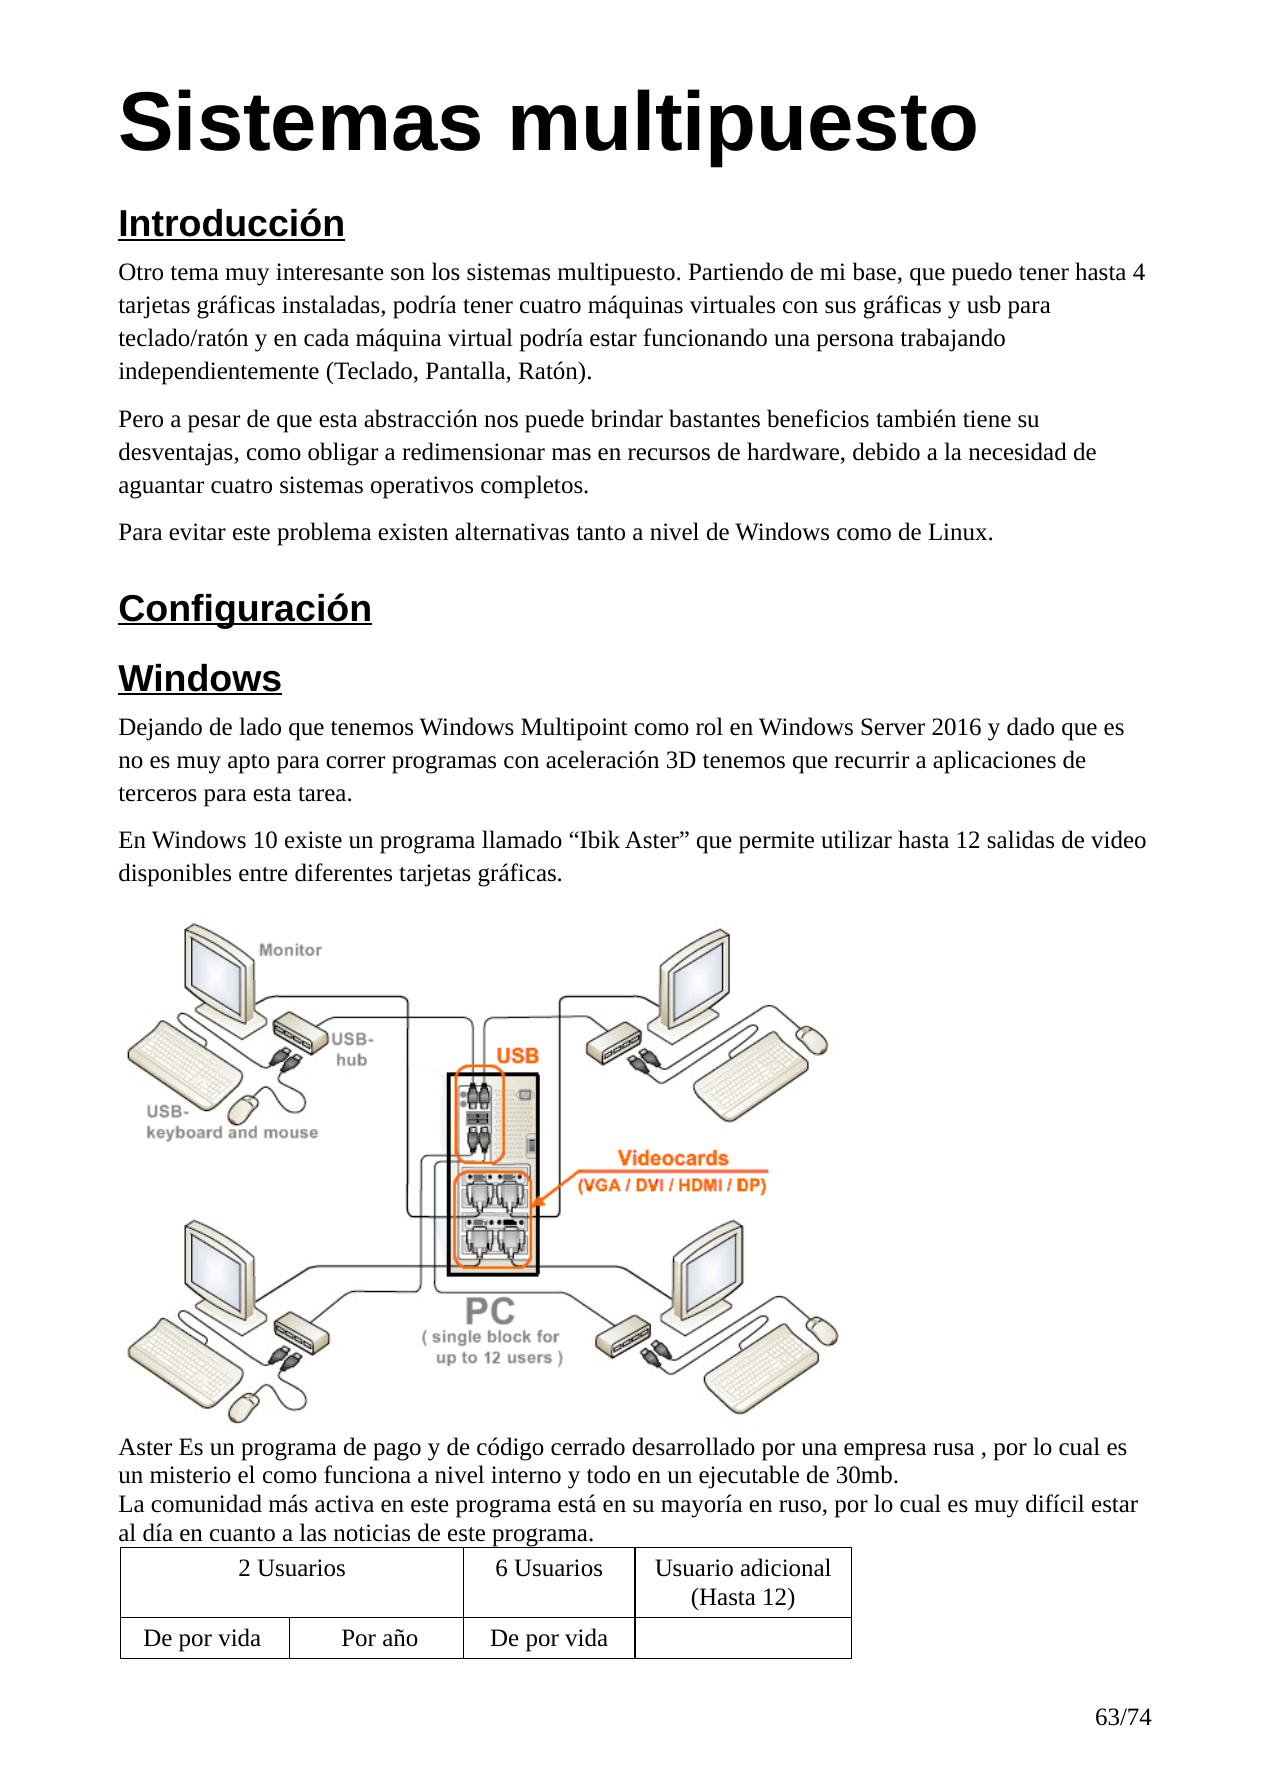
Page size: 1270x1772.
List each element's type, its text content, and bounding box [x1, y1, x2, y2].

text Otro tema muy interesante son los sistemas multipuesto. Partiendo de mi base, que puedo tener hasta 4 tarjetas gráficas instaladas, podría tener cuatro máquinas virtuales con sus gráficas y usb para teclado/ratón y en cada máquina virtual podría estar funcionando una persona trabajando independientemente (Teclado, Pantalla, Ratón). [118, 257, 1152, 385]
text Pero a pesar de que esta abstracción nos puede brindar bastantes beneficios también tiene su desventajas, como obligar a redimensionar mas en recursos de hardware, debido a la necesidad de aguantar cuatro sistemas operativos completos. [118, 404, 1152, 498]
subtitle Introducción [118, 201, 1152, 244]
table_header 6 Usuarios [464, 1548, 634, 1617]
text Dejando de lado que tenemos Windows Multipoint como rol en Windows Server 2016 y dado que es no es muy apto para correr programas con aceleración 3D tenemos que recurrir a aplicaciones de terceros para esta tarea. [118, 712, 1152, 806]
table_header Usuario adicional (Hasta 12) [636, 1548, 851, 1617]
text Aster Es un programa de pago y de código cerrado desarrollado por una empresa rusa , por lo cual es un misterio el como funciona a nivel interno y todo en un ejecutable de 30mb. [118, 1232, 1152, 1489]
picture [124, 916, 850, 1432]
table_cell [636, 1618, 851, 1658]
text La comunidad más activa en este programa está en su mayoría en ruso, por lo cual es muy difícil estar al día en cuanto a las noticias de este programa. [118, 1489, 1152, 1547]
subtitle Windows [118, 656, 1152, 699]
table_cell Por año [290, 1618, 463, 1658]
table_cell De por vida [464, 1618, 634, 1658]
table_header 2 Usuarios [121, 1548, 463, 1617]
text En Windows 10 existe un programa llamado “Ibik Aster” que permite utilizar hasta 12 salidas de video disponibles entre diferentes tarjetas gráficas. [118, 825, 1152, 887]
text Para evitar este problema existen alternativas tanto a nivel de Windows como de Linux. [118, 517, 1152, 546]
subtitle Sistemas multipuesto [118, 72, 1152, 168]
table_cell De por vida [121, 1618, 289, 1658]
subtitle Configuración [118, 586, 1152, 629]
